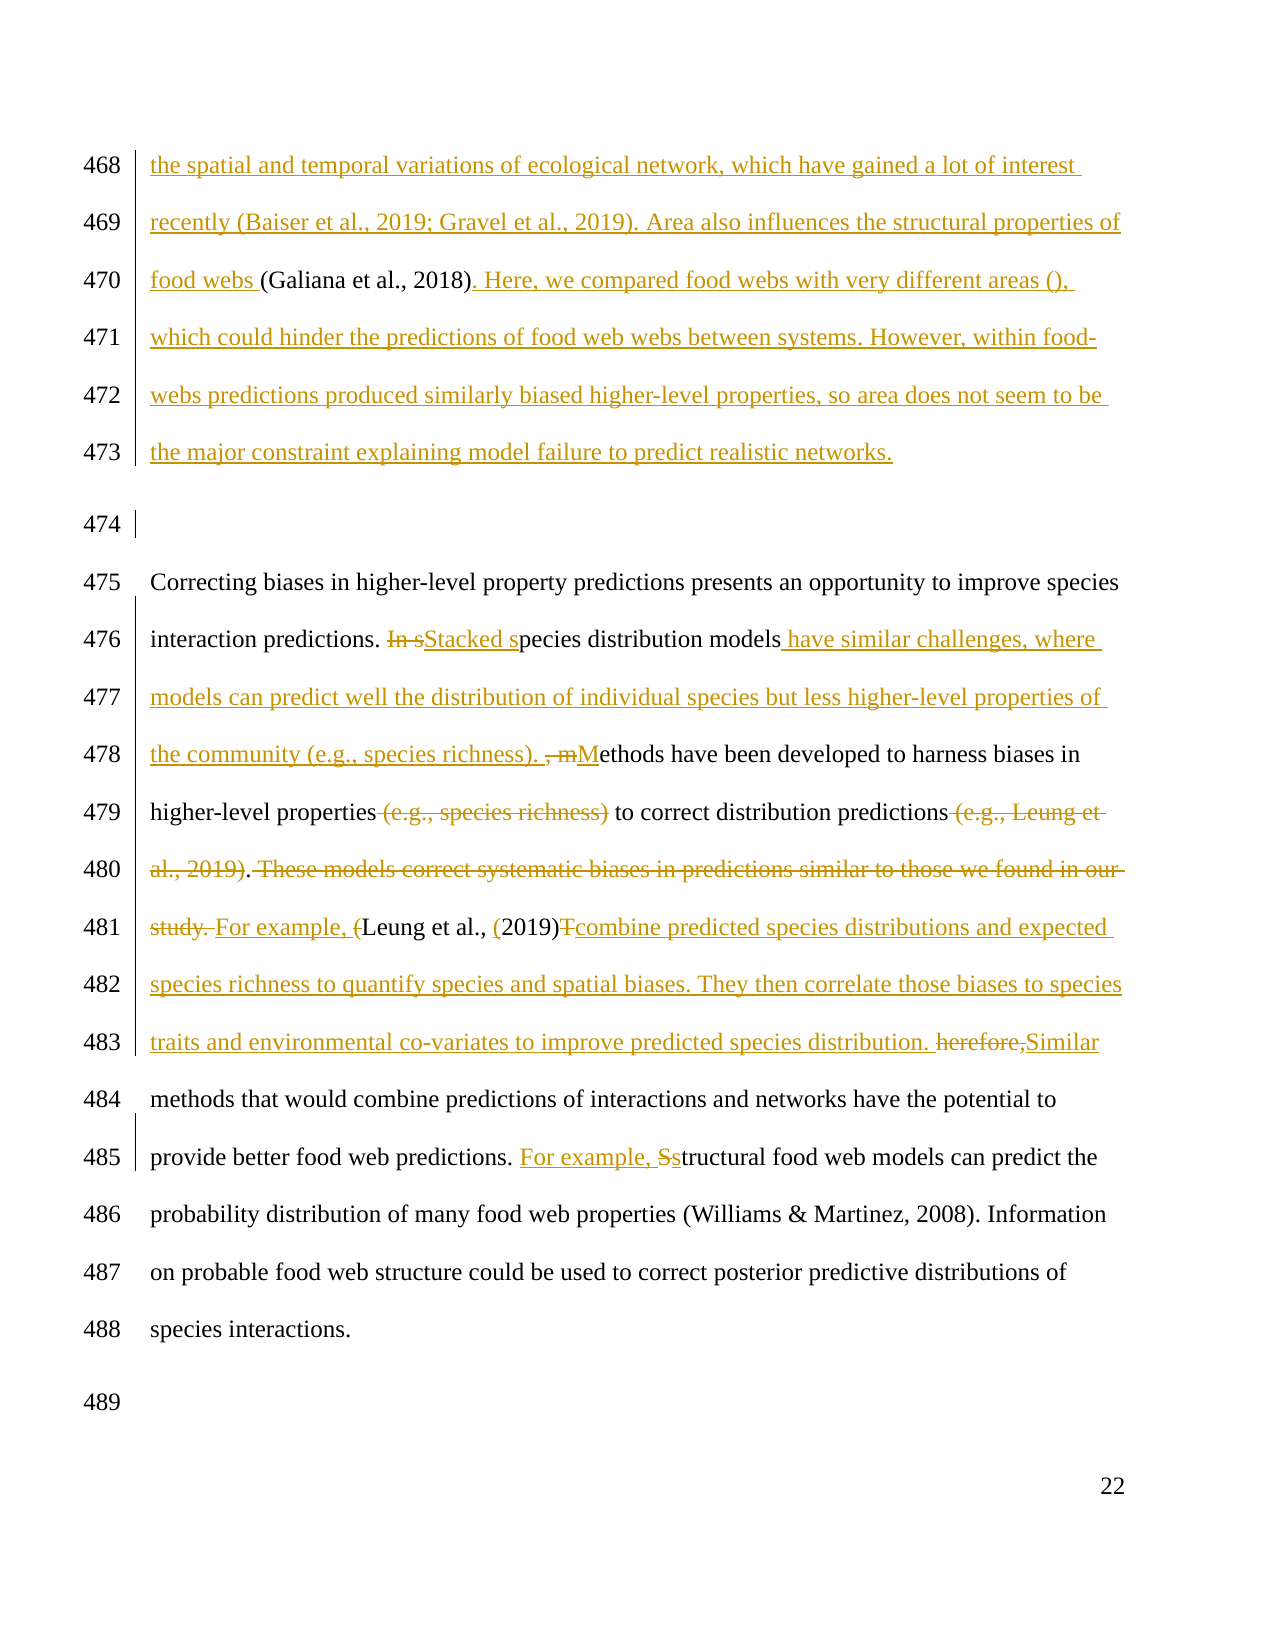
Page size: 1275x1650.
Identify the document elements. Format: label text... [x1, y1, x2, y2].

text Correcting biases in higher-level property predictions presents an opportunity to improve species interaction predictions. Stacked species distribution models have similar challenges, where models can predict well the distribution of individual species but less higher-level properties of the community (e.g., species richness). Methods have been developed to harness biases in higher-level properties to correct distribution predictions.For example, Leung et al., (2019)combine predicted species distributions and expected species richness to quantify species and spatial biases. They then correlate those biases to species traits and environmental co-variates to improve predicted species distribution. Similar methods that would combine predictions of interactions and networks have the potential to provide better food web predictions. For example, structural food web models can predict the probability distribution of many food web properties (Williams & Martinez, 2008). Information on probable food web structure could be used to correct posterior predictive distributions of species interactions. [150, 567, 1125, 1343]
text the spatial and temporal variations of ecological network, which have gained a lot of interest recently (Baiser et al., 2019; Gravel et al., 2019). Area also influences the structural properties of food webs (Galiana et al., 2018). Here, we compared food webs with very different areas (), which could hinder the predictions of food web webs between systems. However, within food-webs predictions produced similarly biased higher-level properties, so area does not seem to be the major constraint explaining model failure to predict realistic networks. [150, 150, 1125, 466]
